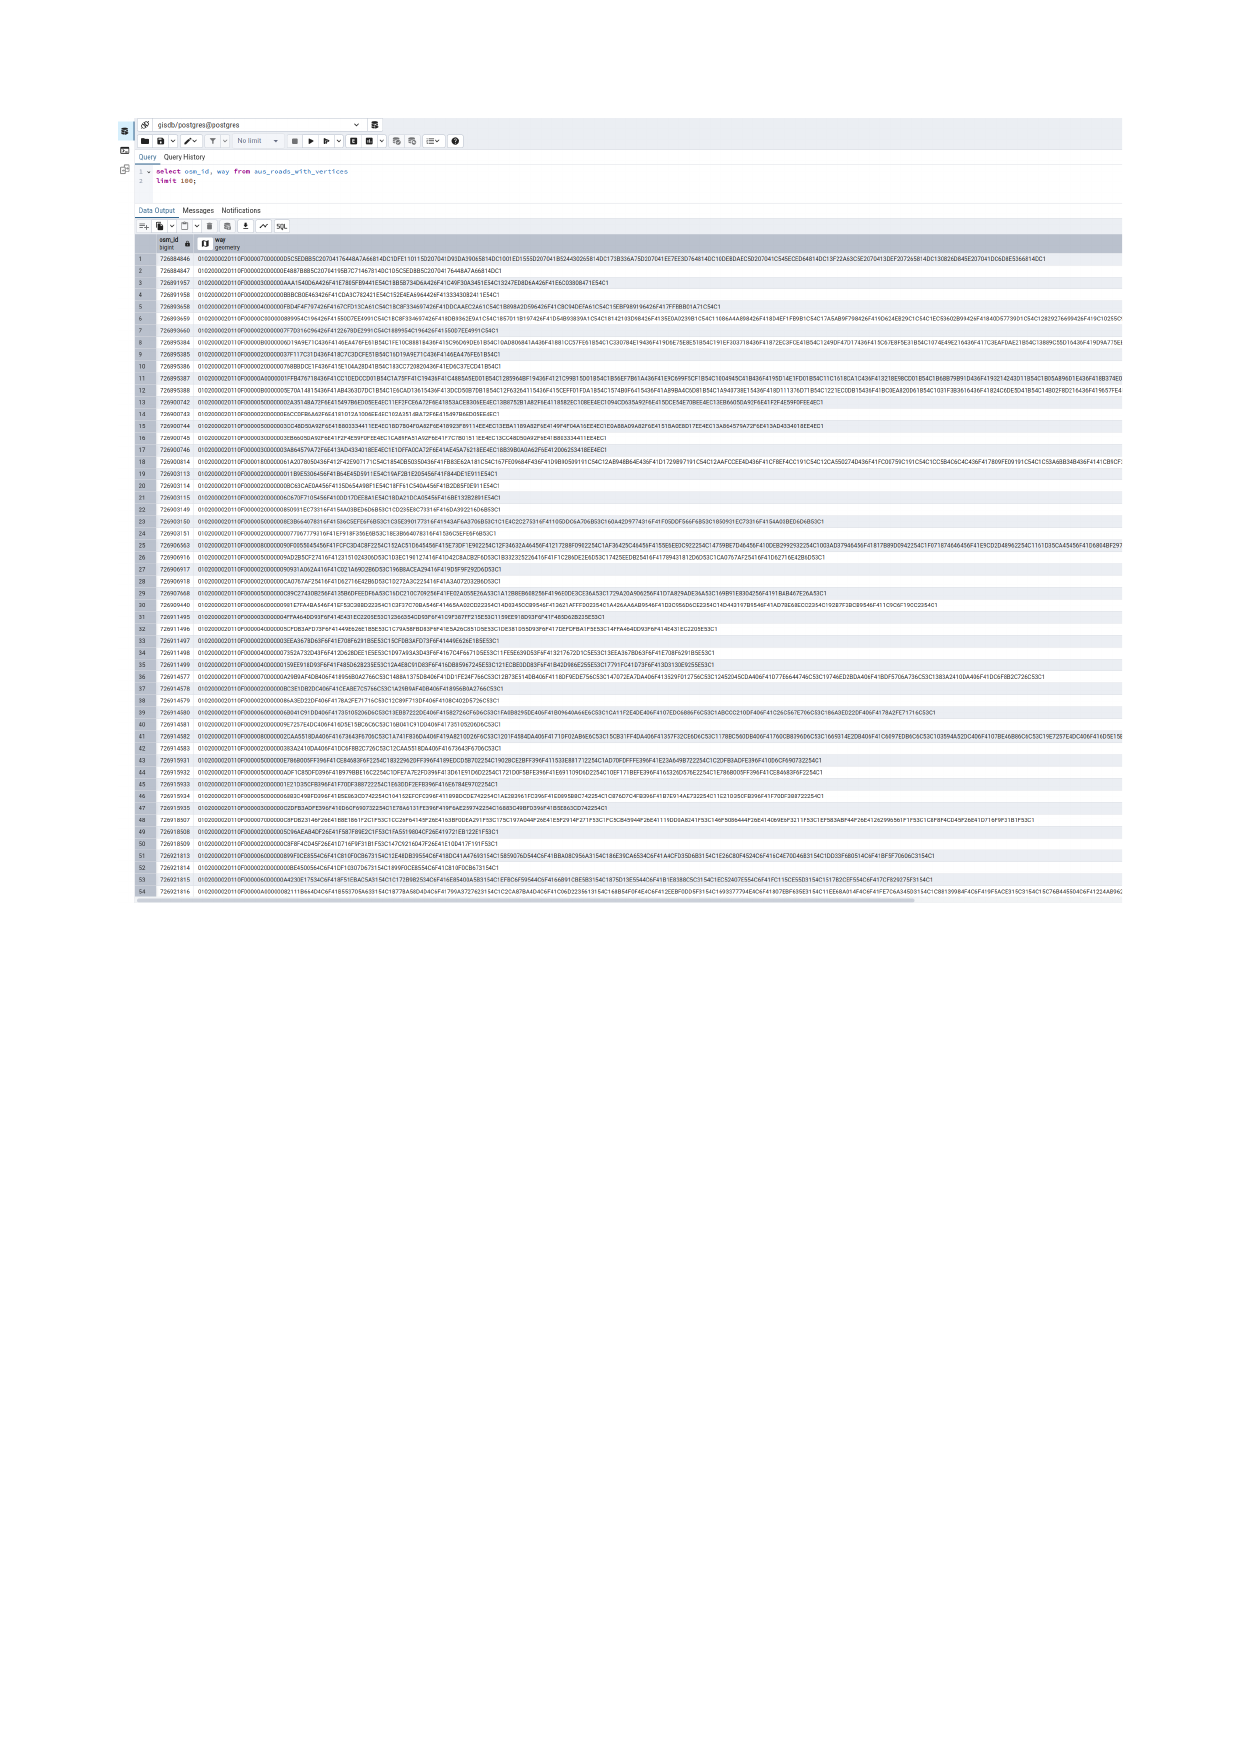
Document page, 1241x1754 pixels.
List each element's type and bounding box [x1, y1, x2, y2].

picture [118, 118, 1123, 903]
